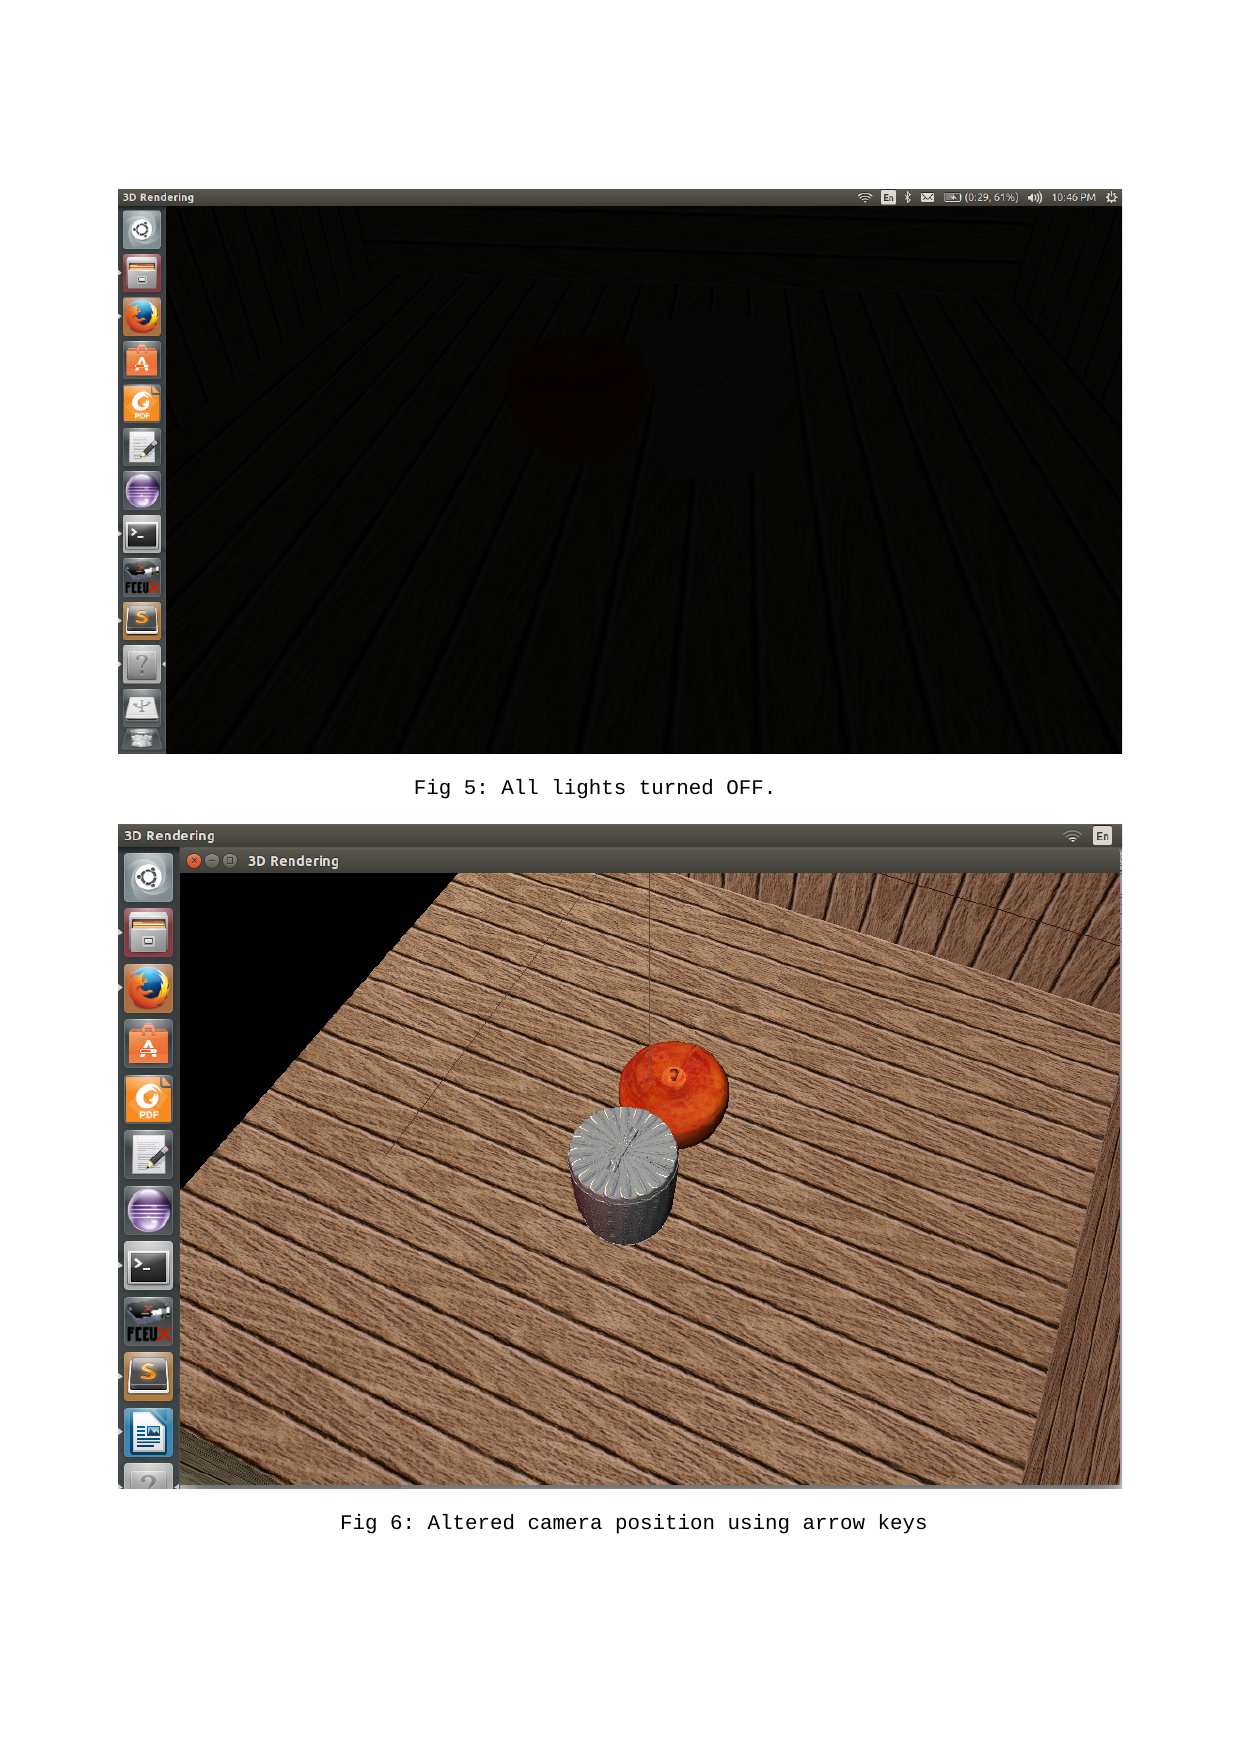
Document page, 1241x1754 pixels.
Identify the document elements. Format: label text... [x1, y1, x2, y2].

text Fig 5: All lights turned OFF. [118, 777, 1122, 801]
picture [118, 189, 1123, 754]
text Fig 6: Altered camera position using arrow keys [118, 1512, 1122, 1536]
picture [118, 824, 1123, 1489]
